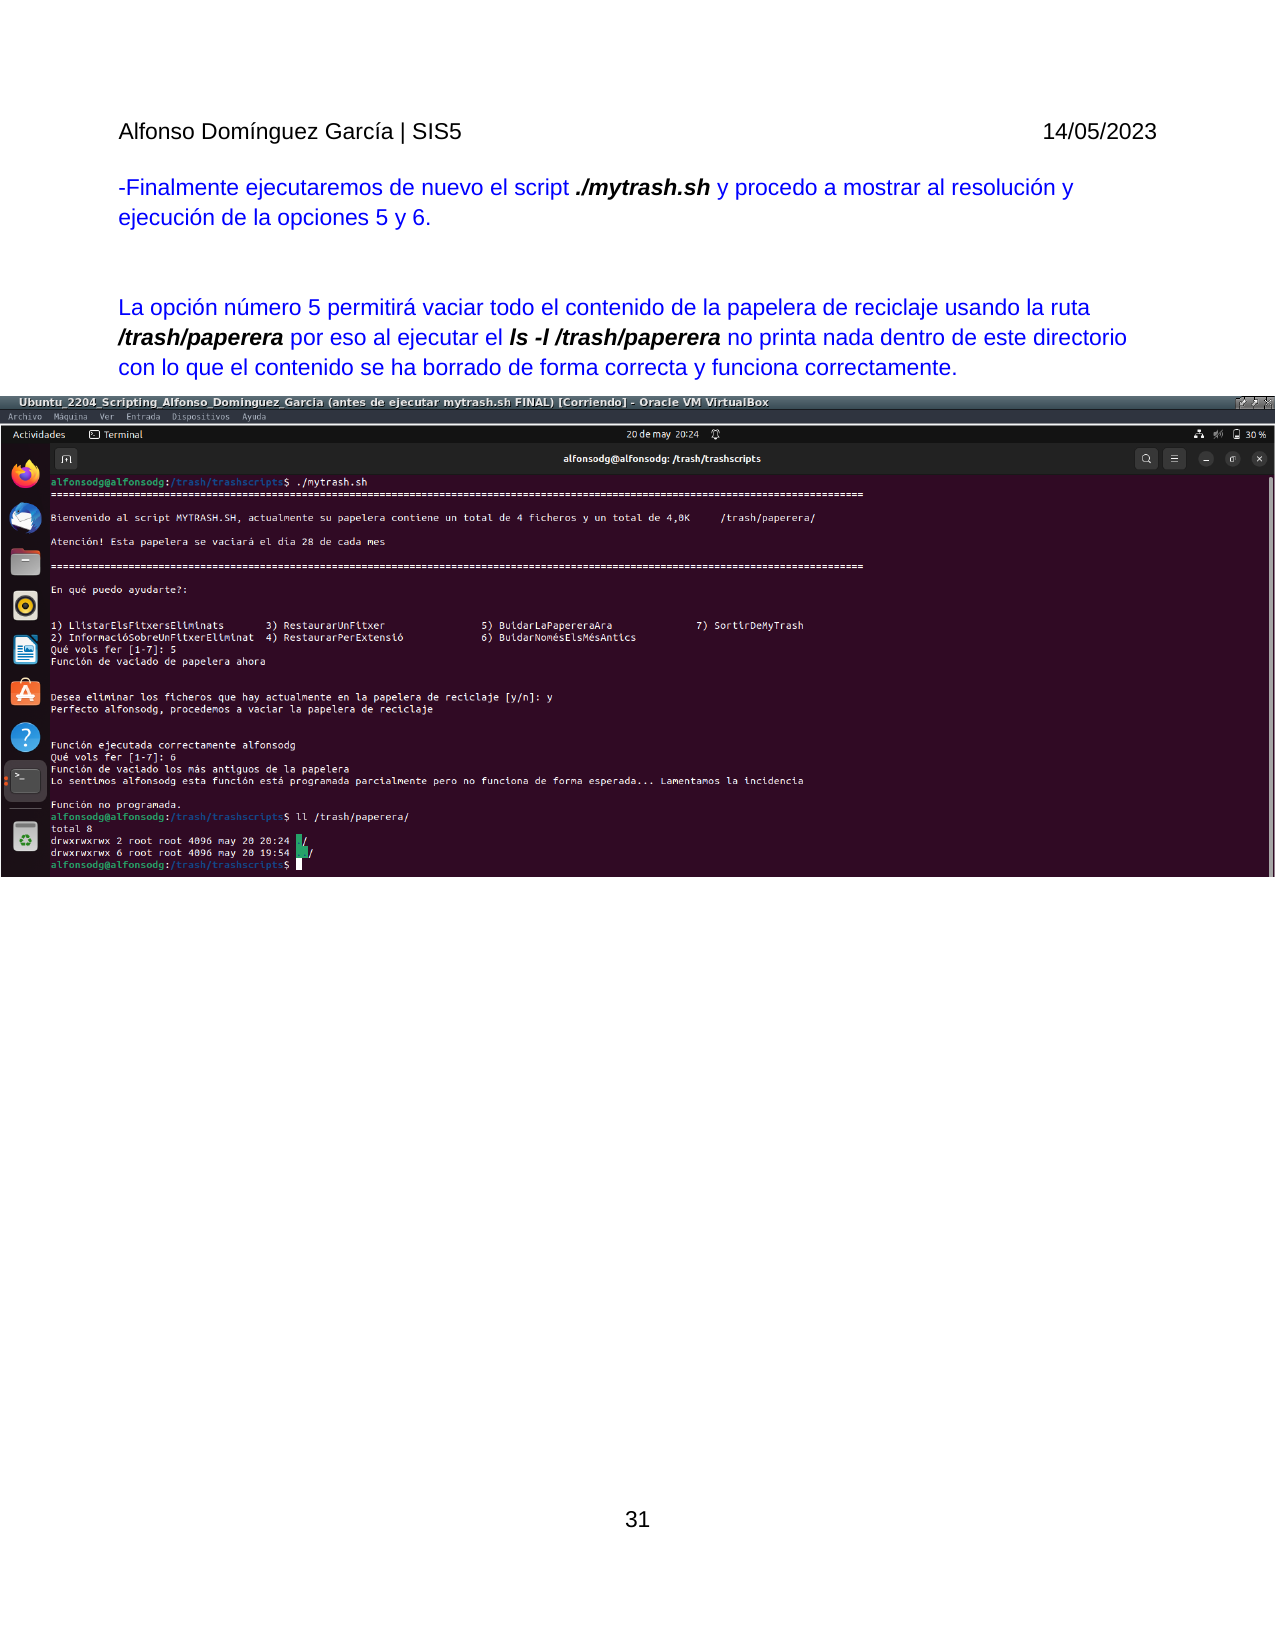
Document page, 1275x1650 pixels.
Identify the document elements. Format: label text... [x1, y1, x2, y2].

text -Finalmente ejecutaremos de nuevo el script ./mytrash.sh y procedo a mostrar al resolución y ejecución de la opciones 5 y 6. [118, 174, 1157, 231]
text La opción número 5 permitirá vaciar todo el contenido de la papelera de reciclaje usando la ruta /trash/paperera por eso al ejecutar el ls -l /trash/paperera no printa nada dentro de este directorio con lo que el contenido se ha borrado de forma correcta y funciona correctamente. [118, 294, 1157, 381]
picture [0, 396, 1275, 877]
